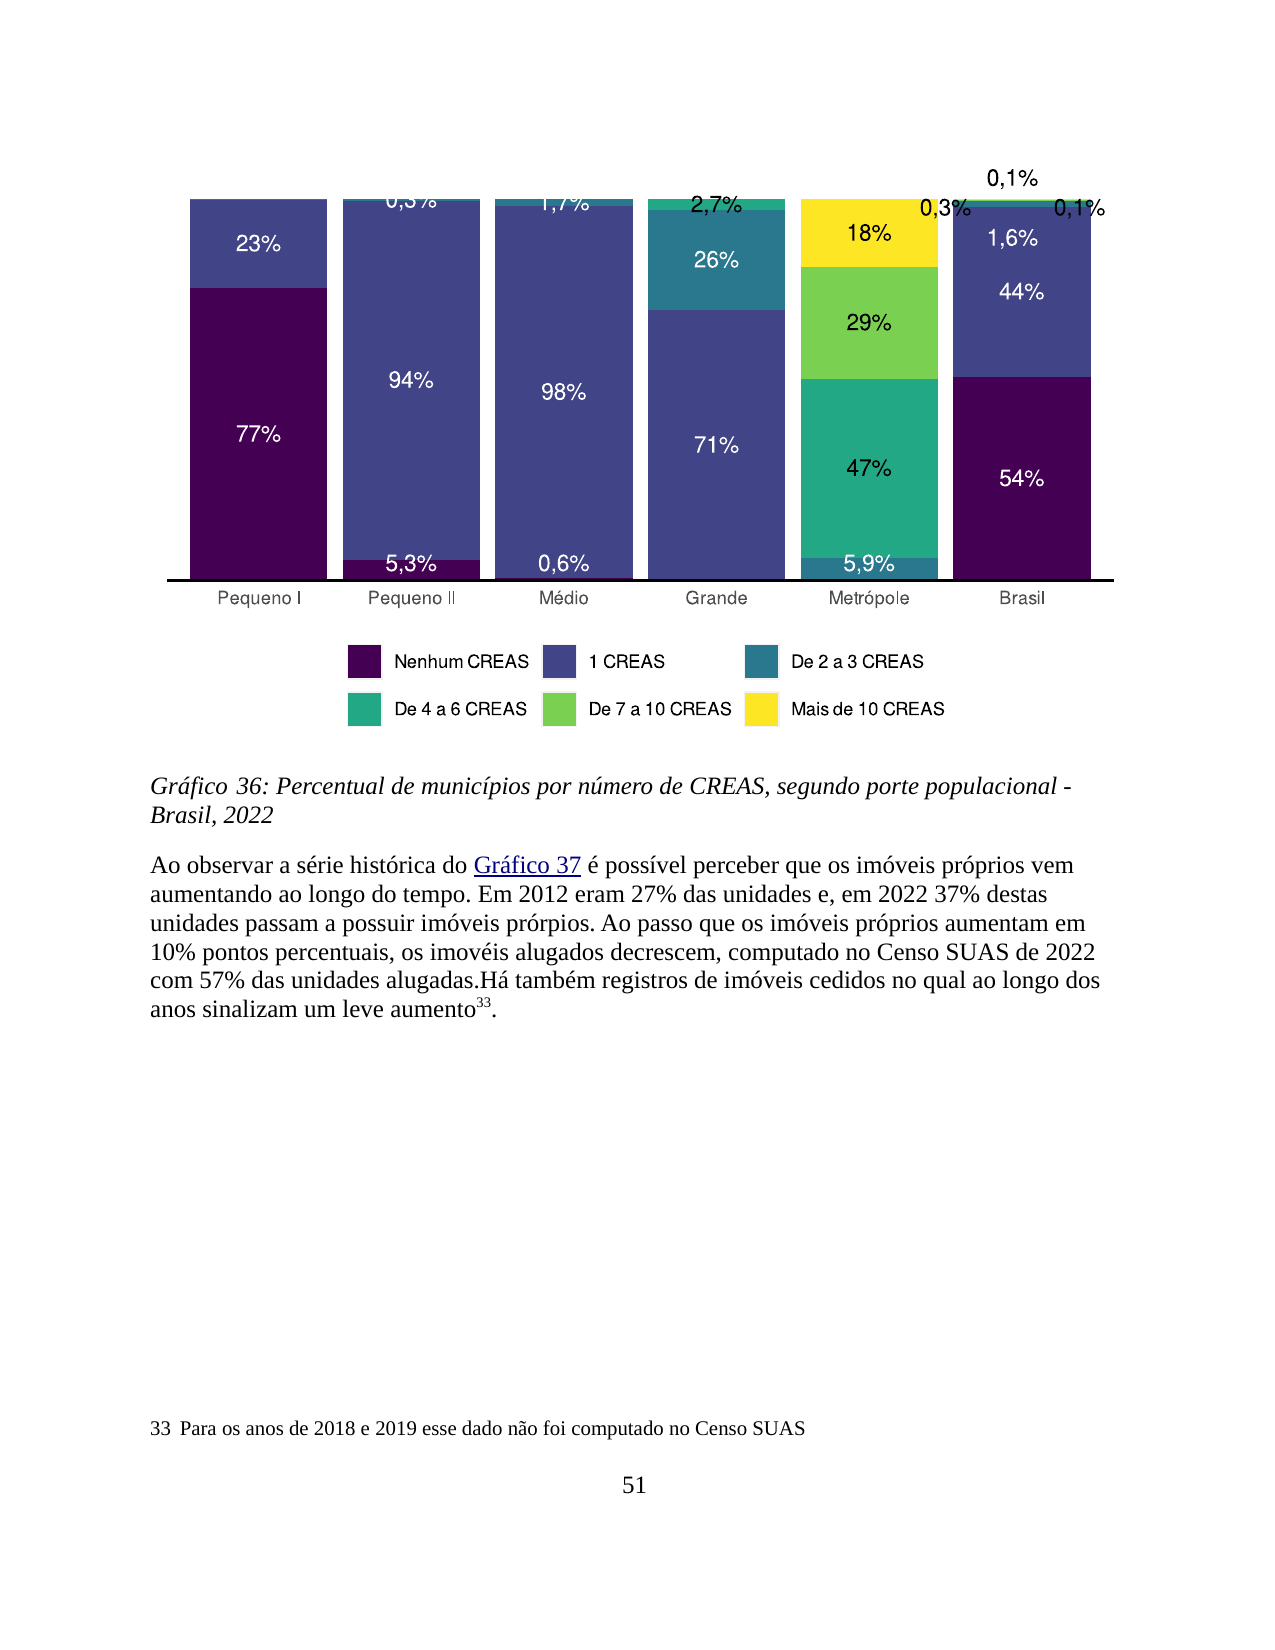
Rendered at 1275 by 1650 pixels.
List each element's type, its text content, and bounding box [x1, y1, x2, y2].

text Ao observar a série histórica do Gráfico 37 é possível perceber que os imóveis próprios vem aumentando ao longo do tempo. Em 2012 eram 27% das unidades e, em 2022 37% destas unidades passam a possuir imóveis prórpios. Ao passo que os imóveis próprios aumentam em 10% pontos percentuais, os imovéis alugados decrescem, computado no Censo SUAS de 2022 com 57% das unidades alugadas.Há também registros de imóveis cedidos no qual ao longo dos anos sinalizam um leve aumento. [150, 850, 1125, 1023]
table_header Gráfico 36: Percentual de municípios por número de CREAS, segundo porte populacional - Brasil, 2022 [150, 751, 1125, 841]
text Para os anos de 2018 e 2019 esse dado não foi computado no Censo SUAS [150, 1416, 1125, 1440]
